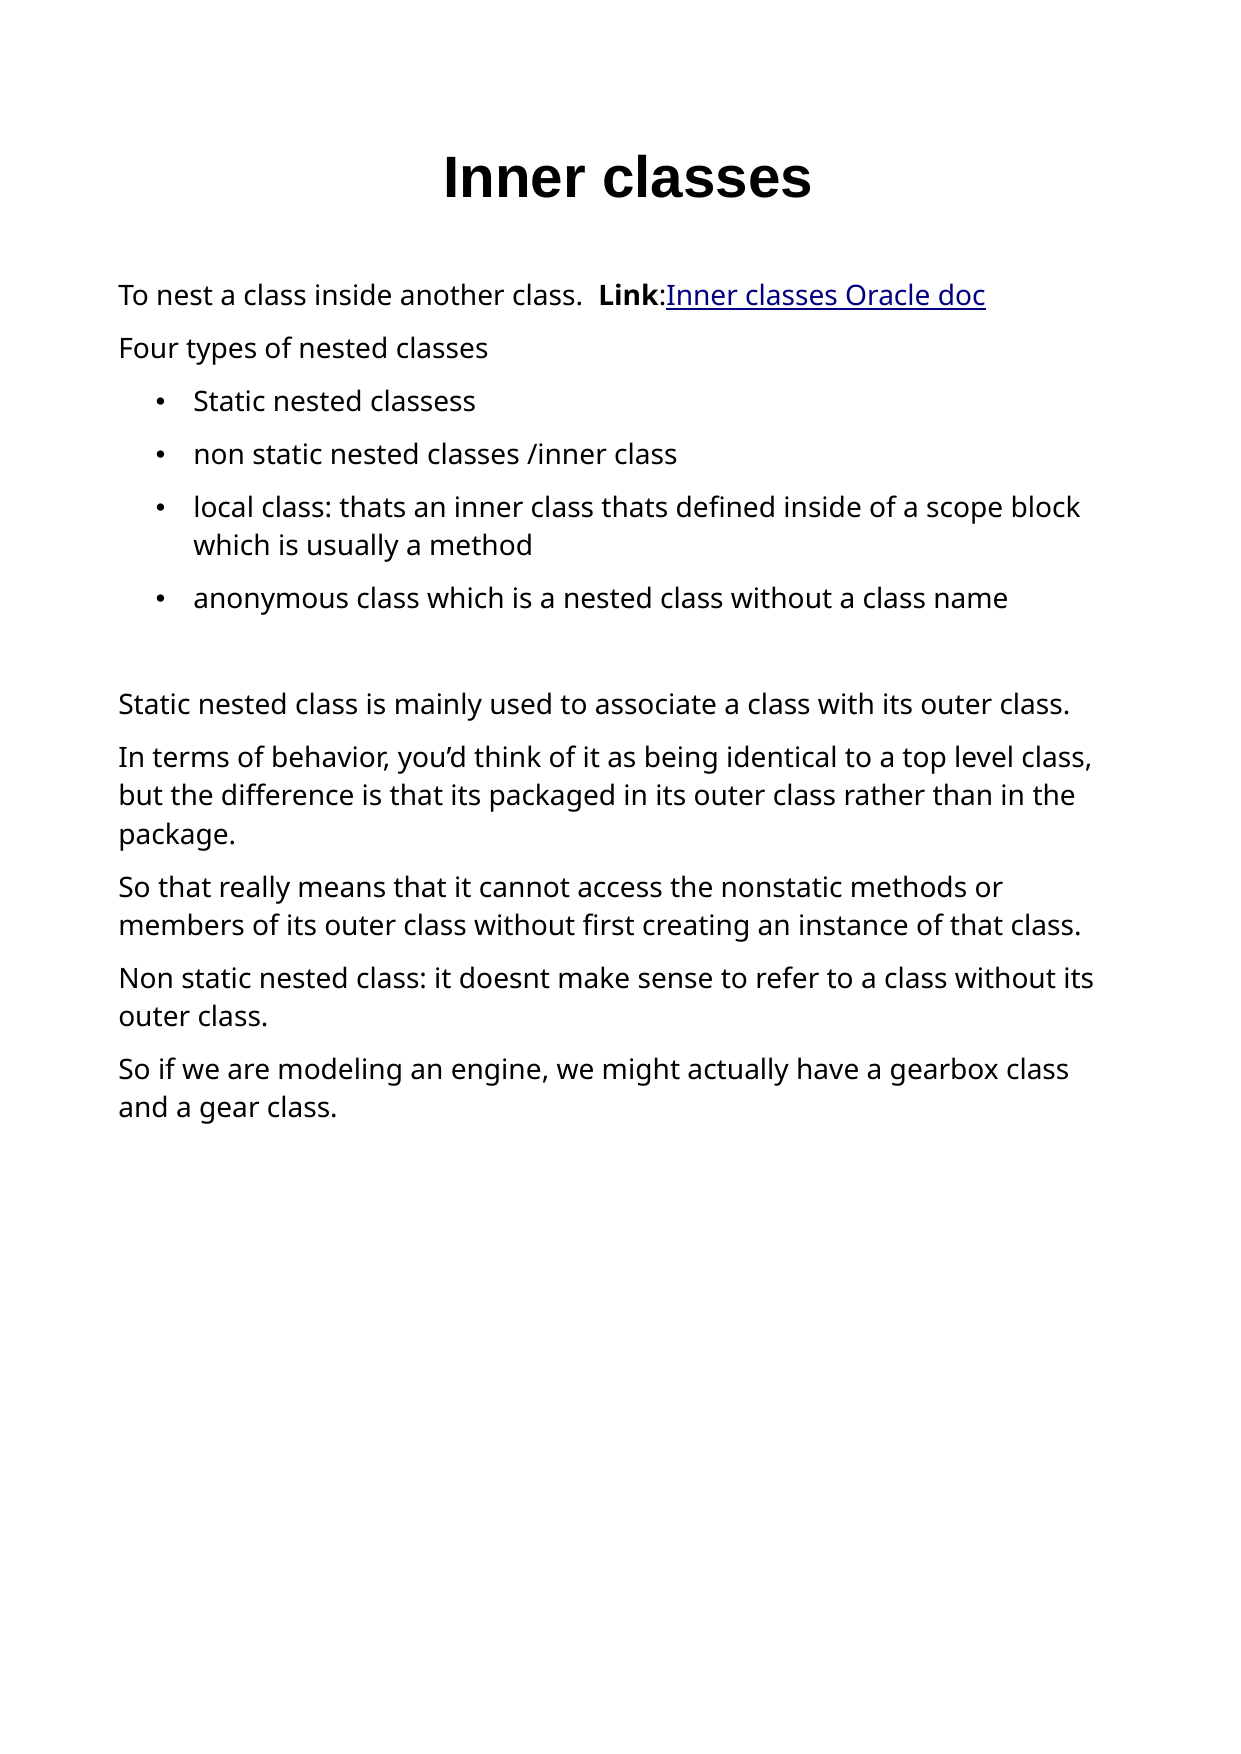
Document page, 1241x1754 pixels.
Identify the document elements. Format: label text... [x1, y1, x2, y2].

text In terms of behavior, you’d think of it as being identical to a top level class, but the difference is that its packaged in its outer class rather than in the package. [118, 737, 1122, 852]
text To nest a class inside another class. Link:Inner classes Oracle doc [118, 276, 1122, 314]
list non static nested classes /inner class [156, 434, 1122, 473]
text So that really means that it cannot access the nonstatic methods or members of its outer class without first creating an instance of that class. [118, 867, 1122, 943]
list anonymous class which is a nested class without a class name [156, 578, 1122, 617]
list local class: thats an inner class thats defined inside of a scope block which is usually a method [156, 487, 1122, 564]
text Static nested class is mainly used to associate a class with its outer class. [118, 684, 1122, 723]
text So if we are modeling an engine, we might actually have a gearbox class and a gear class. [118, 1049, 1122, 1126]
list Static nested classess [156, 381, 1122, 420]
text Four types of nested classes [118, 328, 1122, 367]
title Inner classes [118, 143, 1122, 210]
text Non static nested class: it doesnt make sense to refer to a class without its outer class. [118, 958, 1122, 1035]
